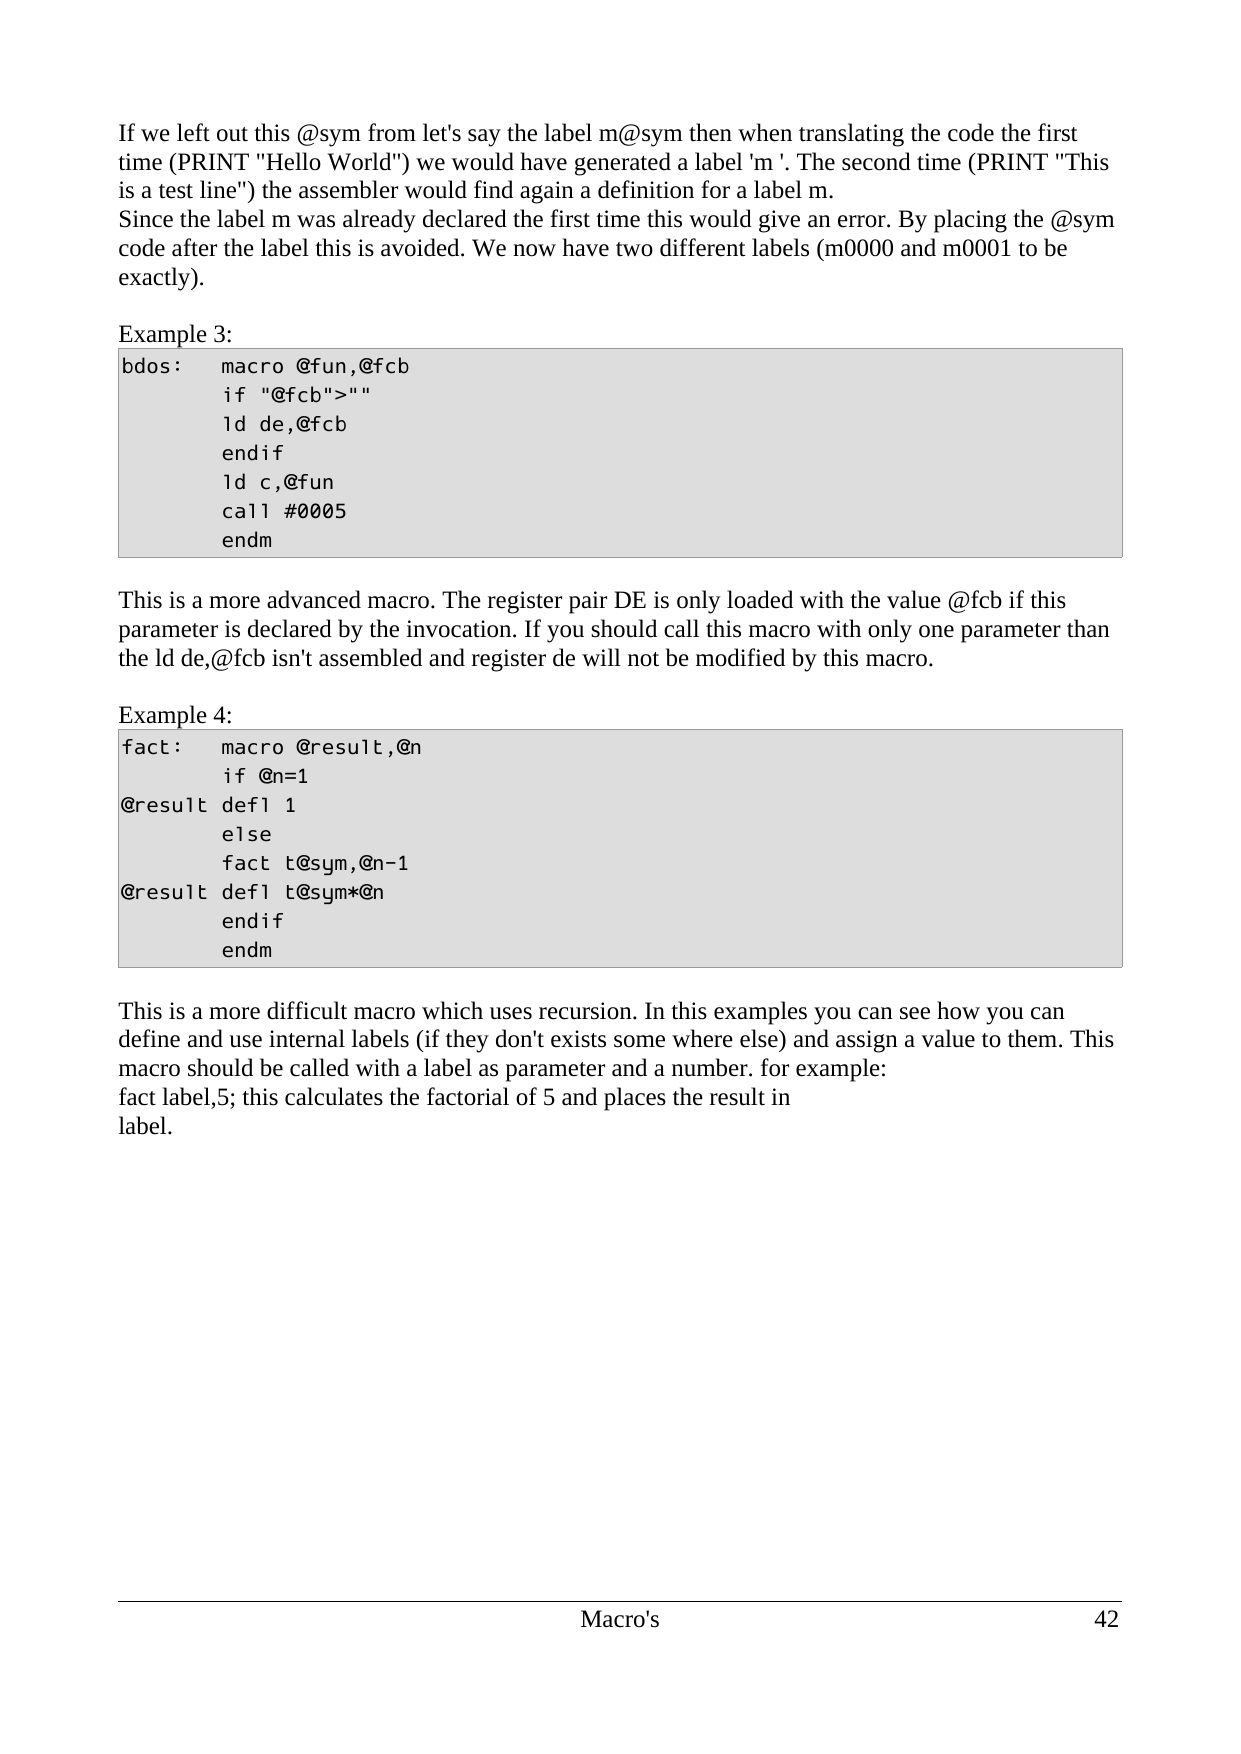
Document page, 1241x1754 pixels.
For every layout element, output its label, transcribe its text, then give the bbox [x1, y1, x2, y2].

text ld de,@fcb [119, 406, 1122, 435]
text label. [118, 1111, 1122, 1139]
text bdos: macro @fun,@fcb [119, 349, 1122, 377]
text ld c,@fun [119, 464, 1122, 493]
text call #0005 [119, 493, 1122, 522]
text else [119, 816, 1122, 845]
text This is a more difficult macro which uses recursion. In this examples you can see how you can define and use internal labels (if they don't exists some where else) and assign a value to them. This macro should be called with a label as parameter and a number. for example: [118, 996, 1122, 1082]
text fact label,5; this calculates the factorial of 5 and places the result in [118, 1082, 1122, 1111]
text If we left out this @sym from let's say the label m@sym then when translating the code the first time (PRINT "Hello World") we would have generated a label 'm '. The second time (PRINT "This is a test line") the assembler would find again a definition for a label m. [118, 118, 1122, 204]
text endif [119, 903, 1122, 932]
text if @n=1 [119, 758, 1122, 787]
text Example 3: [118, 319, 1122, 348]
text if "@fcb">"" [119, 377, 1122, 406]
text Example 4: [118, 701, 1122, 729]
text This is a more advanced macro. The register pair DE is only loaded with the value @fcb if this parameter is declared by the invocation. If you should call this macro with only one parameter than the ld de,@fcb isn't assembled and register de will not be modified by this macro. [118, 586, 1122, 672]
text @result defl t@sym*@n [119, 874, 1122, 903]
text @result defl 1 [119, 787, 1122, 816]
text fact: macro @result,@n [119, 730, 1122, 758]
text endm [119, 932, 1122, 967]
text endif [119, 435, 1122, 464]
text Since the label m was already declared the first time this would give an error. By placing the @sym code after the label this is avoided. We now have two different labels (m0000 and m0001 to be exactly). [118, 204, 1122, 291]
text fact t@sym,@n-1 [119, 845, 1122, 874]
text endm [119, 522, 1122, 557]
